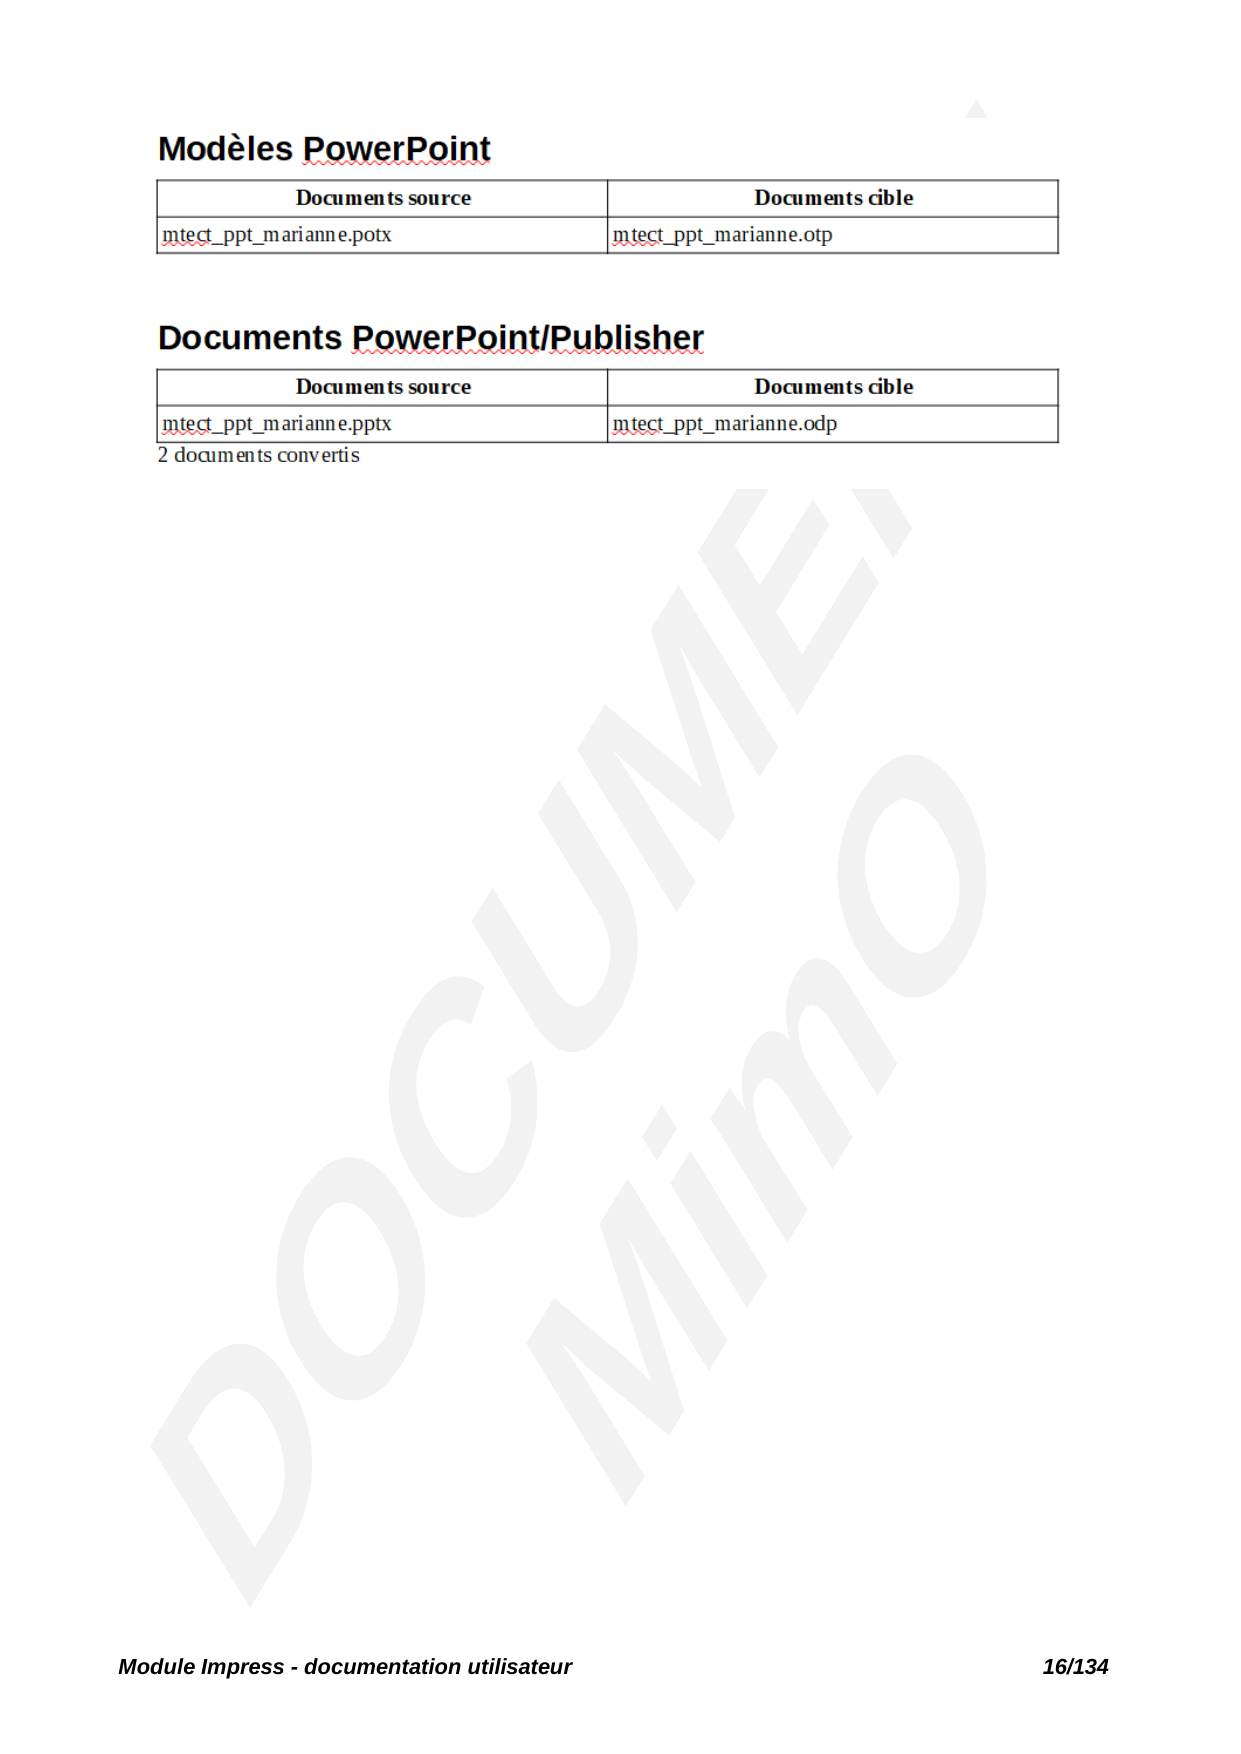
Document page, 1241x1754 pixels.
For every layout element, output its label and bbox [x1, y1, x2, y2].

picture [118, 118, 1123, 489]
